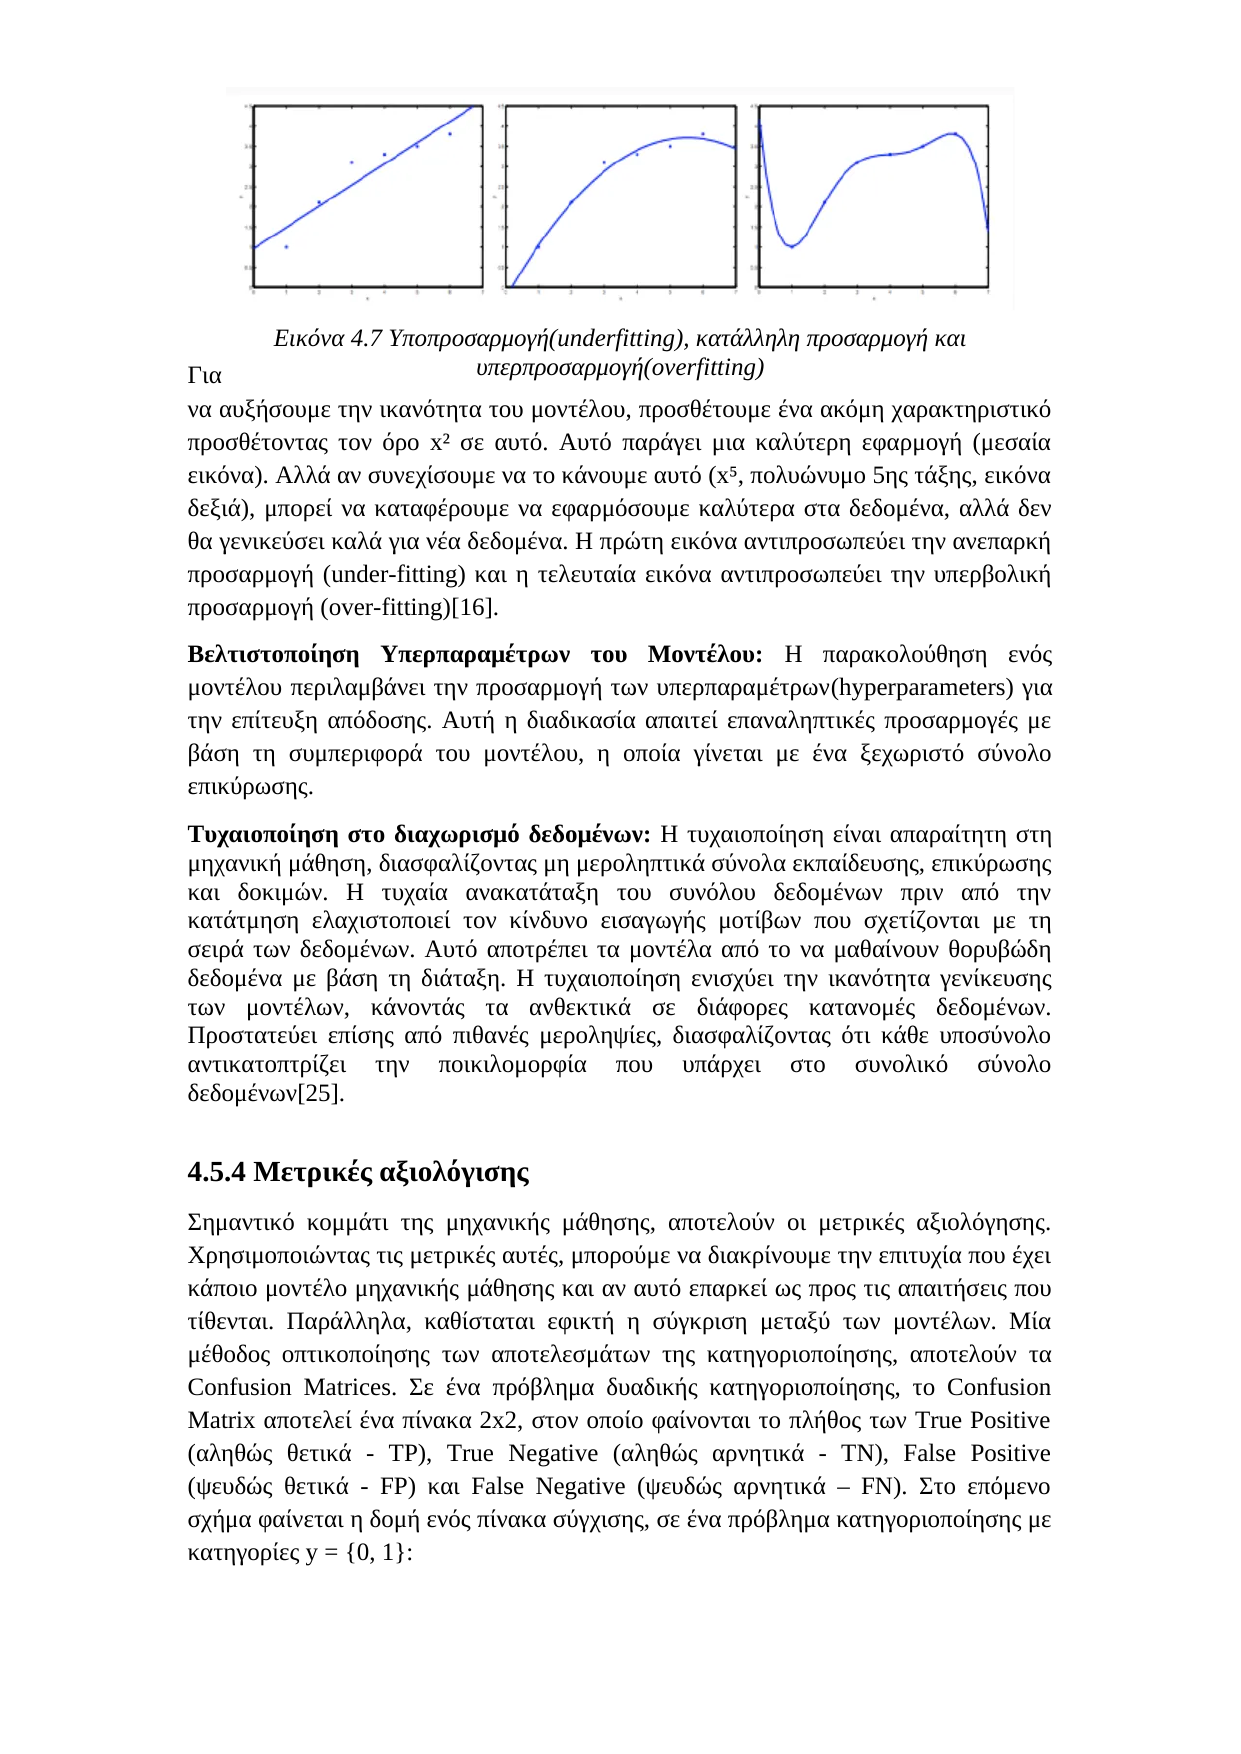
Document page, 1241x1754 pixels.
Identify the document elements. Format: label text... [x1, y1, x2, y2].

text Εικόνα 4.7 Υποπροσαρμογή(underfitting), κατάλληλη προσαρμογή και υπερπροσαρμογή(overfitting) [226, 311, 1014, 381]
text Σημαντικό κομμάτι της μηχανικής μάθησης, αποτελούν οι μετρικές αξιολόγησης. Χρησιμοποιώντας τις μετρικές αυτές, μπορούμε να διακρίνουμε την επιτυχία που έχει κάποιο μοντέλο μηχανικής μάθησης και αν αυτό επαρκεί ως προς τις απαιτήσεις που τίθενται. Παράλληλα, καθίσταται εφικτή η σύγκριση μεταξύ των μοντέλων. Μία μέθοδος οπτικοποίησης των αποτελεσμάτων της κατηγοριοποίησης, αποτελούν τα Confusion Matrices. Σε ένα πρόβλημα δυαδικής κατηγοριοποίησης, το Confusion Matrix αποτελεί ένα πίνακα 2x2, στον οποίο φαίνονται τo πλήθος των True Positive (αληθώς θετικά - TP), True Negative (αληθώς αρνητικά - TN), False Positive (ψευδώς θετικά - FP) και False Negative (ψευδώς αρνητικά – FN). Στο επόμενο σχήμα φαίνεται η δομή ενός πίνακα σύγχισης, σε ένα πρόβλημα κατηγοριοποίησης με κατηγορίες y = {0, 1}: [187, 1207, 1053, 1566]
text Τυχαιοποίηση στο διαχωρισμό δεδομένων: Η τυχαιοποίηση είναι απαραίτητη στη μηχανική μάθηση, διασφαλίζοντας μη μεροληπτικά σύνολα εκπαίδευσης, επικύρωσης και δοκιμών. Η τυχαία ανακατάταξη του συνόλου δεδομένων πριν από την κατάτμηση ελαχιστοποιεί τον κίνδυνο εισαγωγής μοτίβων που σχετίζονται με τη σειρά των δεδομένων. Αυτό αποτρέπει τα μοντέλα από το να μαθαίνουν θορυβώδη δεδομένα με βάση τη διάταξη. Η τυχαιοποίηση ενισχύει την ικανότητα γενίκευσης των μοντέλων, κάνοντάς τα ανθεκτικά σε διάφορες κατανομές δεδομένων. Προστατεύει επίσης από πιθανές μεροληψίες, διασφαλίζοντας ότι κάθε υποσύνολο αντικατοπτρίζει την ποικιλομορφία που υπάρχει στο συνολικό σύνολο δεδομένων[25]. [187, 819, 1053, 1107]
text 4.5.4 Μετρικές αξιολόγισης [187, 1154, 1053, 1188]
text Για να αυξήσουμε την ικανότητα του μοντέλου, προσθέτουμε ένα ακόμη χαρακτηριστικό προσθέτοντας τον όρο x² σε αυτό. Αυτό παράγει μια καλύτερη εφαρμογή (μεσαία εικόνα). Αλλά αν συνεχίσουμε να το κάνουμε αυτό (x⁵, πολυώνυμο 5ης τάξης, εικόνα δεξιά), μπορεί να καταφέρουμε να εφαρμόσουμε καλύτερα στα δεδομένα, αλλά δεν θα γενικεύσει καλά για νέα δεδομένα. Η πρώτη εικόνα αντιπροσωπεύει την ανεπαρκή προσαρμογή (under-fitting) και η τελευταία εικόνα αντιπροσωπεύει την υπερβολική προσαρμογή (over-fitting)[16]. [187, 361, 1053, 621]
text Βελτιστοποίηση Υπερπαραμέτρων του Μοντέλου: Η παρακολούθηση ενός μοντέλου περιλαμβάνει την προσαρμογή των υπερπαραμέτρων(hyperparameters) για την επίτευξη απόδοσης. Αυτή η διαδικασία απαιτεί επαναληπτικές προσαρμογές με βάση τη συμπεριφορά του μοντέλου, η οποία γίνεται με ένα ξεχωριστό σύνολο επικύρωσης. [187, 639, 1053, 800]
picture [226, 87, 1015, 311]
